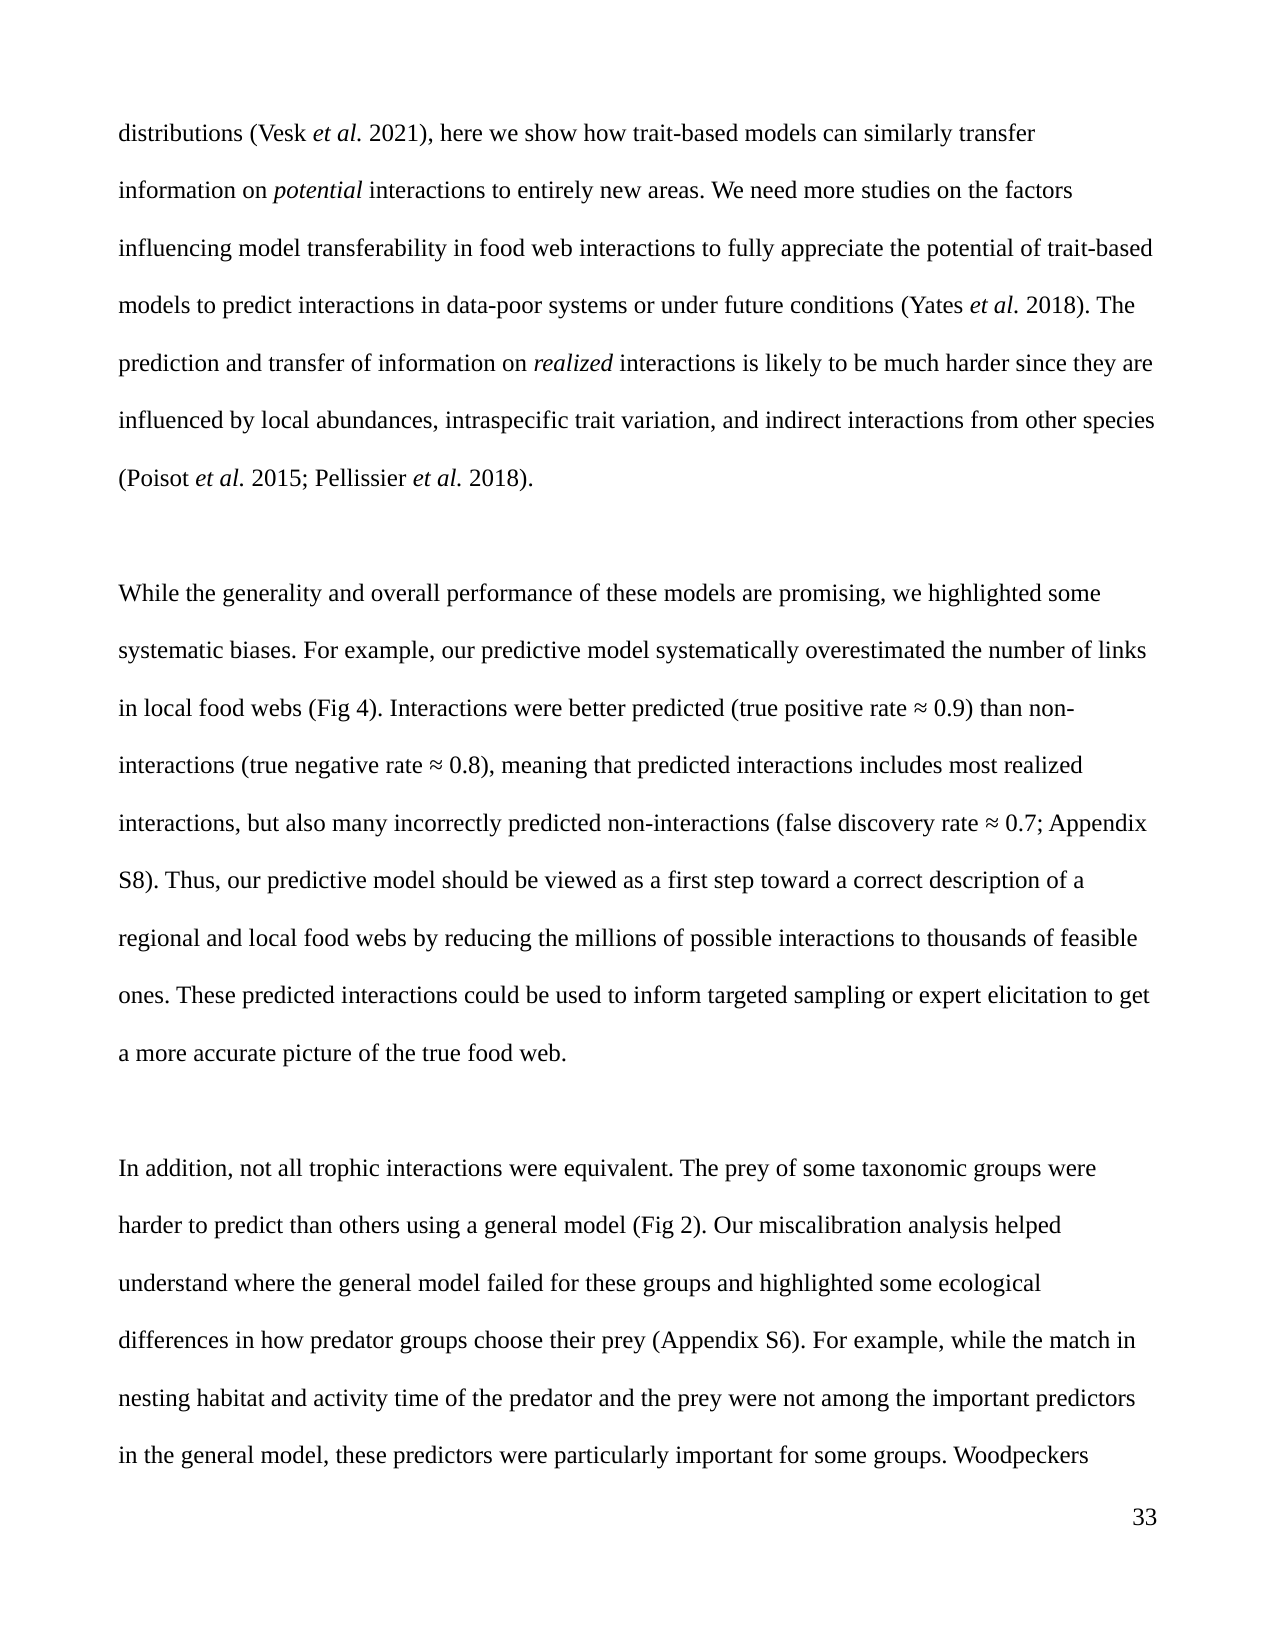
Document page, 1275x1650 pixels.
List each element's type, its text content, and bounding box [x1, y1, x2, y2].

text While the generality and overall performance of these models are promising, we highlighted some systematic biases. For example, our predictive model systematically overestimated the number of links in local food webs (Fig 4). Interactions were better predicted (true positive rate ≈ 0.9) than non-interactions (true negative rate ≈ 0.8), meaning that predicted interactions includes most realized interactions, but also many incorrectly predicted non-interactions (false discovery rate ≈ 0.7; Appendix S8). Thus, our predictive model should be viewed as a first step toward a correct description of a regional and local food webs by reducing the millions of possible interactions to thousands of feasible ones. These predicted interactions could be used to inform targeted sampling or expert elicitation to get a more accurate picture of the true food web. [118, 578, 1157, 1067]
text In addition, not all trophic interactions were equivalent. The prey of some taxonomic groups were harder to predict than others using a general model (Fig 2). Our miscalibration analysis helped understand where the general model failed for these groups and highlighted some ecological differences in how predator groups choose their prey (Appendix S6). For example, while the match in nesting habitat and activity time of the predator and the prey were not among the important predictors in the general model, these predictors were particularly important for some groups. Woodpeckers [118, 1153, 1157, 1469]
text distributions (Vesk et al. 2021), here we show how trait-based models can similarly transfer information on potential interactions to entirely new areas. We need more studies on the factors influencing model transferability in food web interactions to fully appreciate the potential of trait-based models to predict interactions in data-poor systems or under future conditions (Yates et al. 2018). The prediction and transfer of information on realized interactions is likely to be much harder since they are influenced by local abundances, intraspecific trait variation, and indirect interactions from other species (Poisot et al. 2015; Pellissier et al. 2018). [118, 118, 1157, 492]
